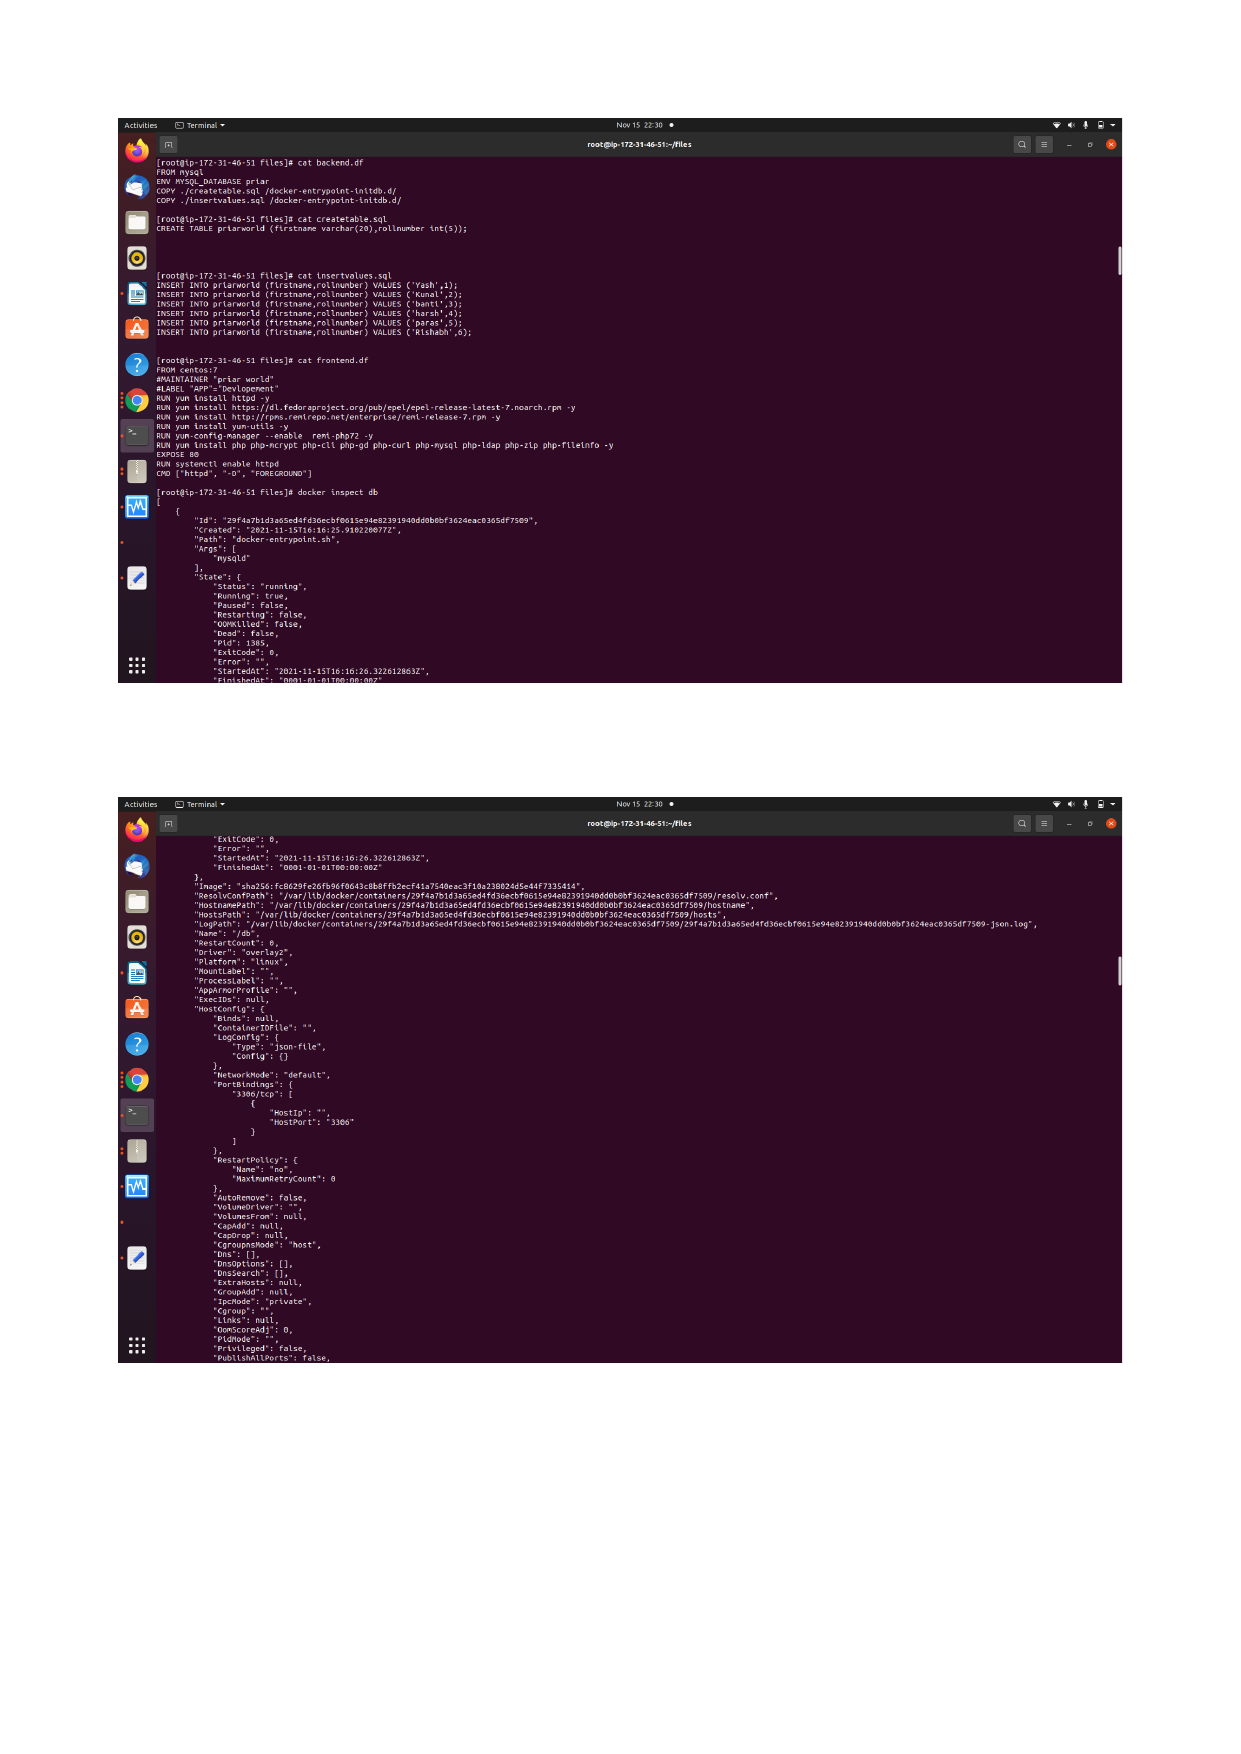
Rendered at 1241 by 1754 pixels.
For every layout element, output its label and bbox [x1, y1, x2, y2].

picture [118, 797, 1123, 1363]
picture [118, 118, 1123, 683]
